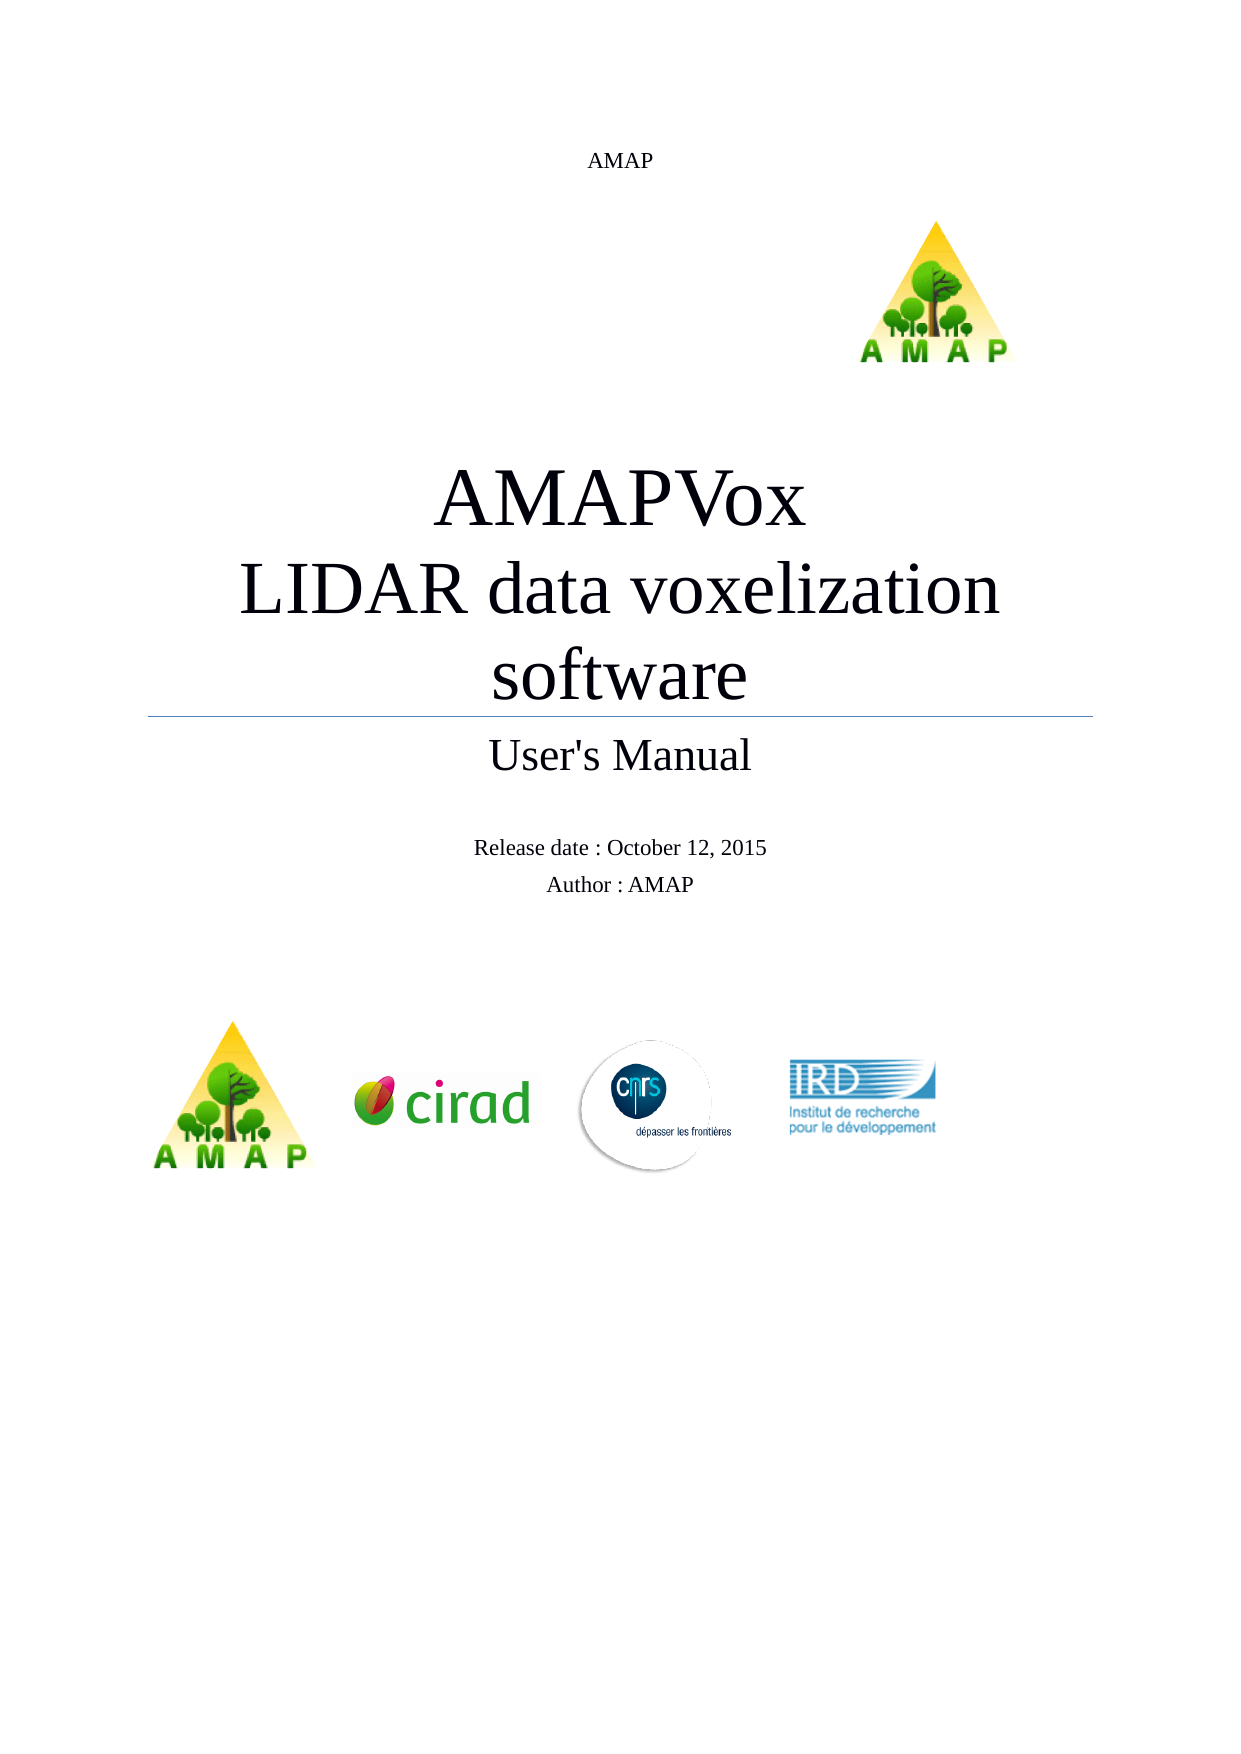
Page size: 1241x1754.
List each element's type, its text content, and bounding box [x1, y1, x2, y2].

picture [351, 1071, 541, 1129]
table_cell [148, 791, 1093, 828]
table_header AMAP [148, 148, 1093, 448]
picture [566, 1038, 735, 1176]
table_cell AMAPVox LIDAR data voxelization software [148, 448, 1093, 716]
picture [854, 219, 1018, 363]
picture [783, 1055, 938, 1135]
table_cell Release date : October 12, 2015 [148, 829, 1093, 866]
picture [147, 1020, 318, 1169]
table_cell User's Manual [148, 717, 1093, 791]
table_cell Author : AMAP [148, 866, 1093, 903]
